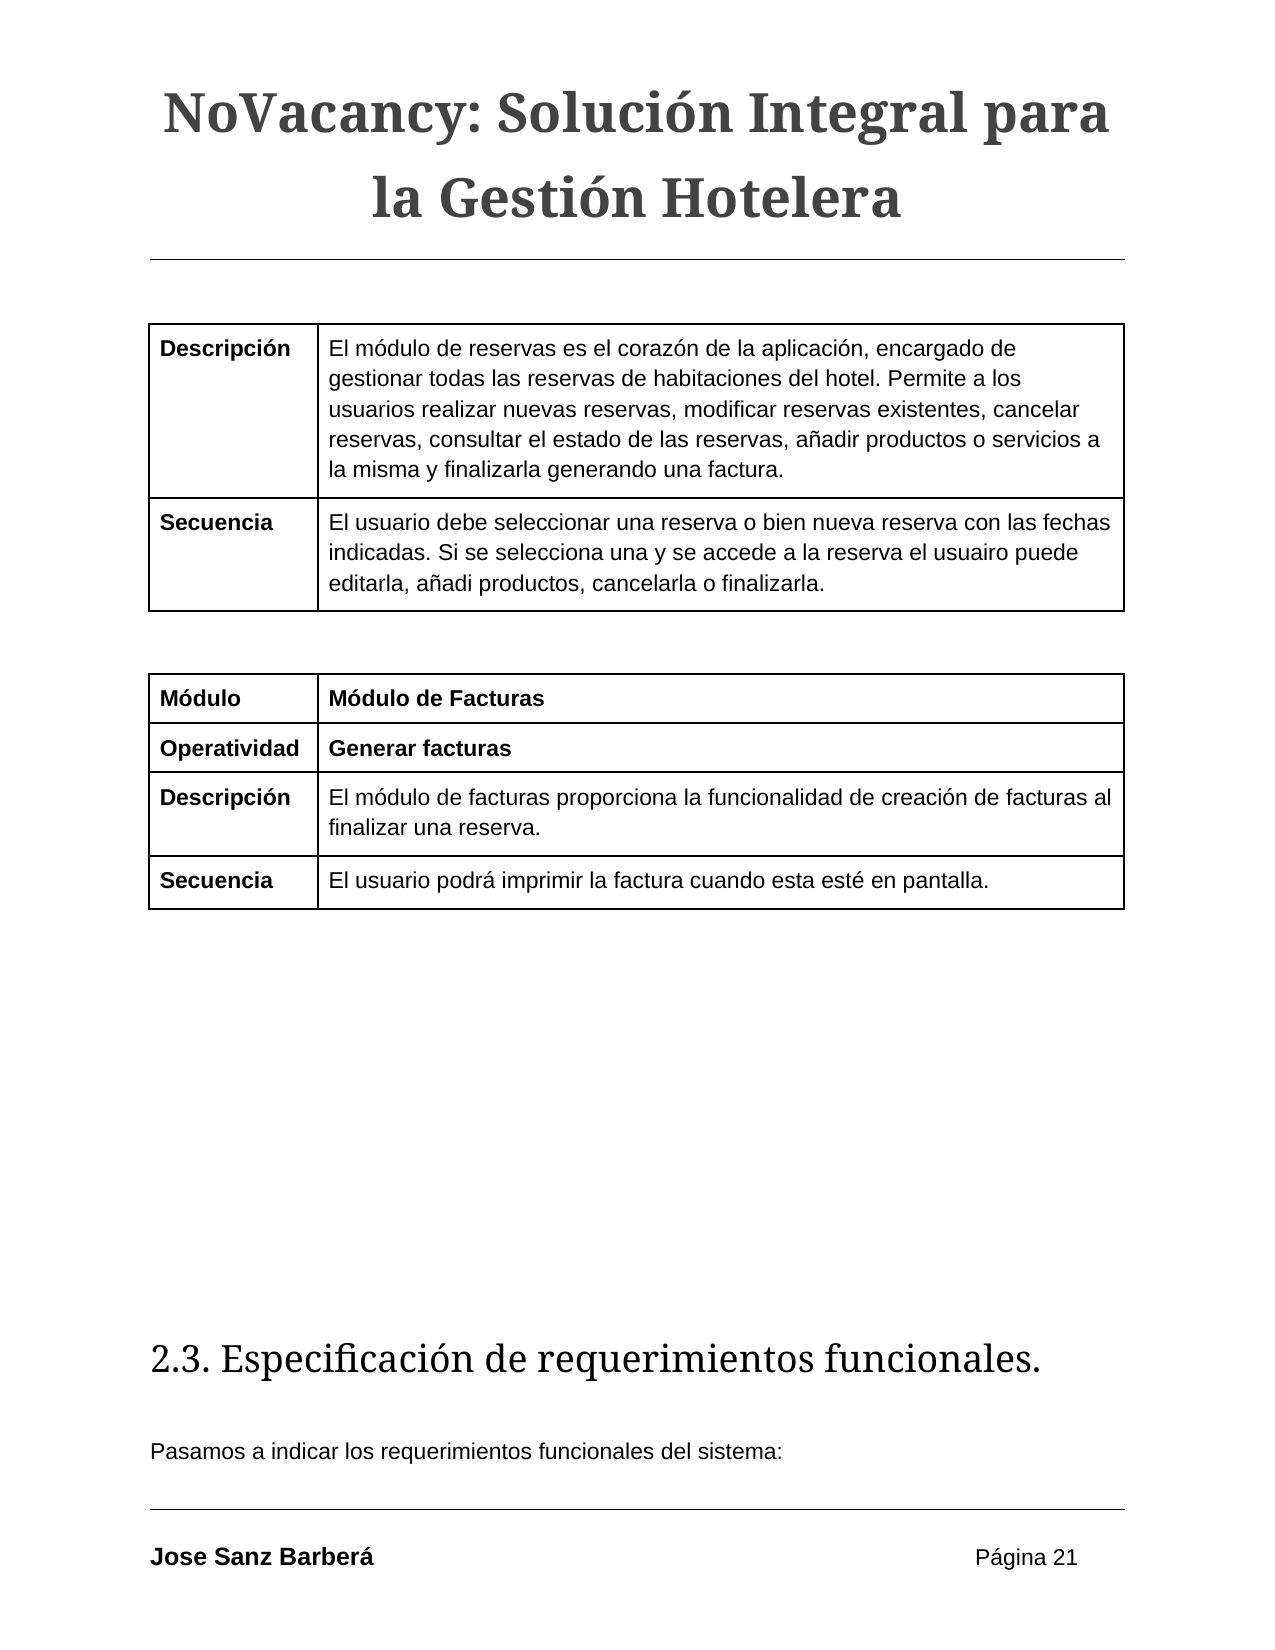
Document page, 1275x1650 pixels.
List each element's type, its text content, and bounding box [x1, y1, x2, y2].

table_cell El usuario podrá imprimir la factura cuando esta esté en pantalla. [319, 857, 1123, 908]
table_cell Secuencia [150, 857, 317, 908]
table_header Módulo [150, 675, 317, 722]
table_cell Generar facturas [319, 724, 1123, 771]
text Pasamos a indicar los requerimientos funcionales del sistema: [150, 1438, 1125, 1464]
table_cell El módulo de reservas es el corazón de la aplicación, encargado de gestionar todas las reservas de habitaciones del hotel. Permite a los usuarios realizar nuevas reservas, modificar reservas existentes, cancelar reservas, consultar el estado de las reservas, añadir productos o servicios a la misma y finalizarla generando una factura. [319, 325, 1123, 497]
subtitle 2.3. Especificación de requerimientos funcionales. [150, 1333, 1125, 1384]
table_cell Operatividad [150, 724, 317, 771]
table_cell Descripción [150, 773, 317, 854]
table_cell Descripción [150, 325, 317, 497]
table_cell El módulo de facturas proporciona la funcionalidad de creación de facturas al finalizar una reserva. [319, 773, 1123, 854]
table_cell Secuencia [150, 499, 317, 610]
table_cell El usuario debe seleccionar una reserva o bien nueva reserva con las fechas indicadas. Si se selecciona una y se accede a la reserva el usuairo puede editarla, añadi productos, cancelarla o finalizarla. [319, 499, 1123, 610]
table_header Módulo de Facturas [319, 675, 1123, 722]
